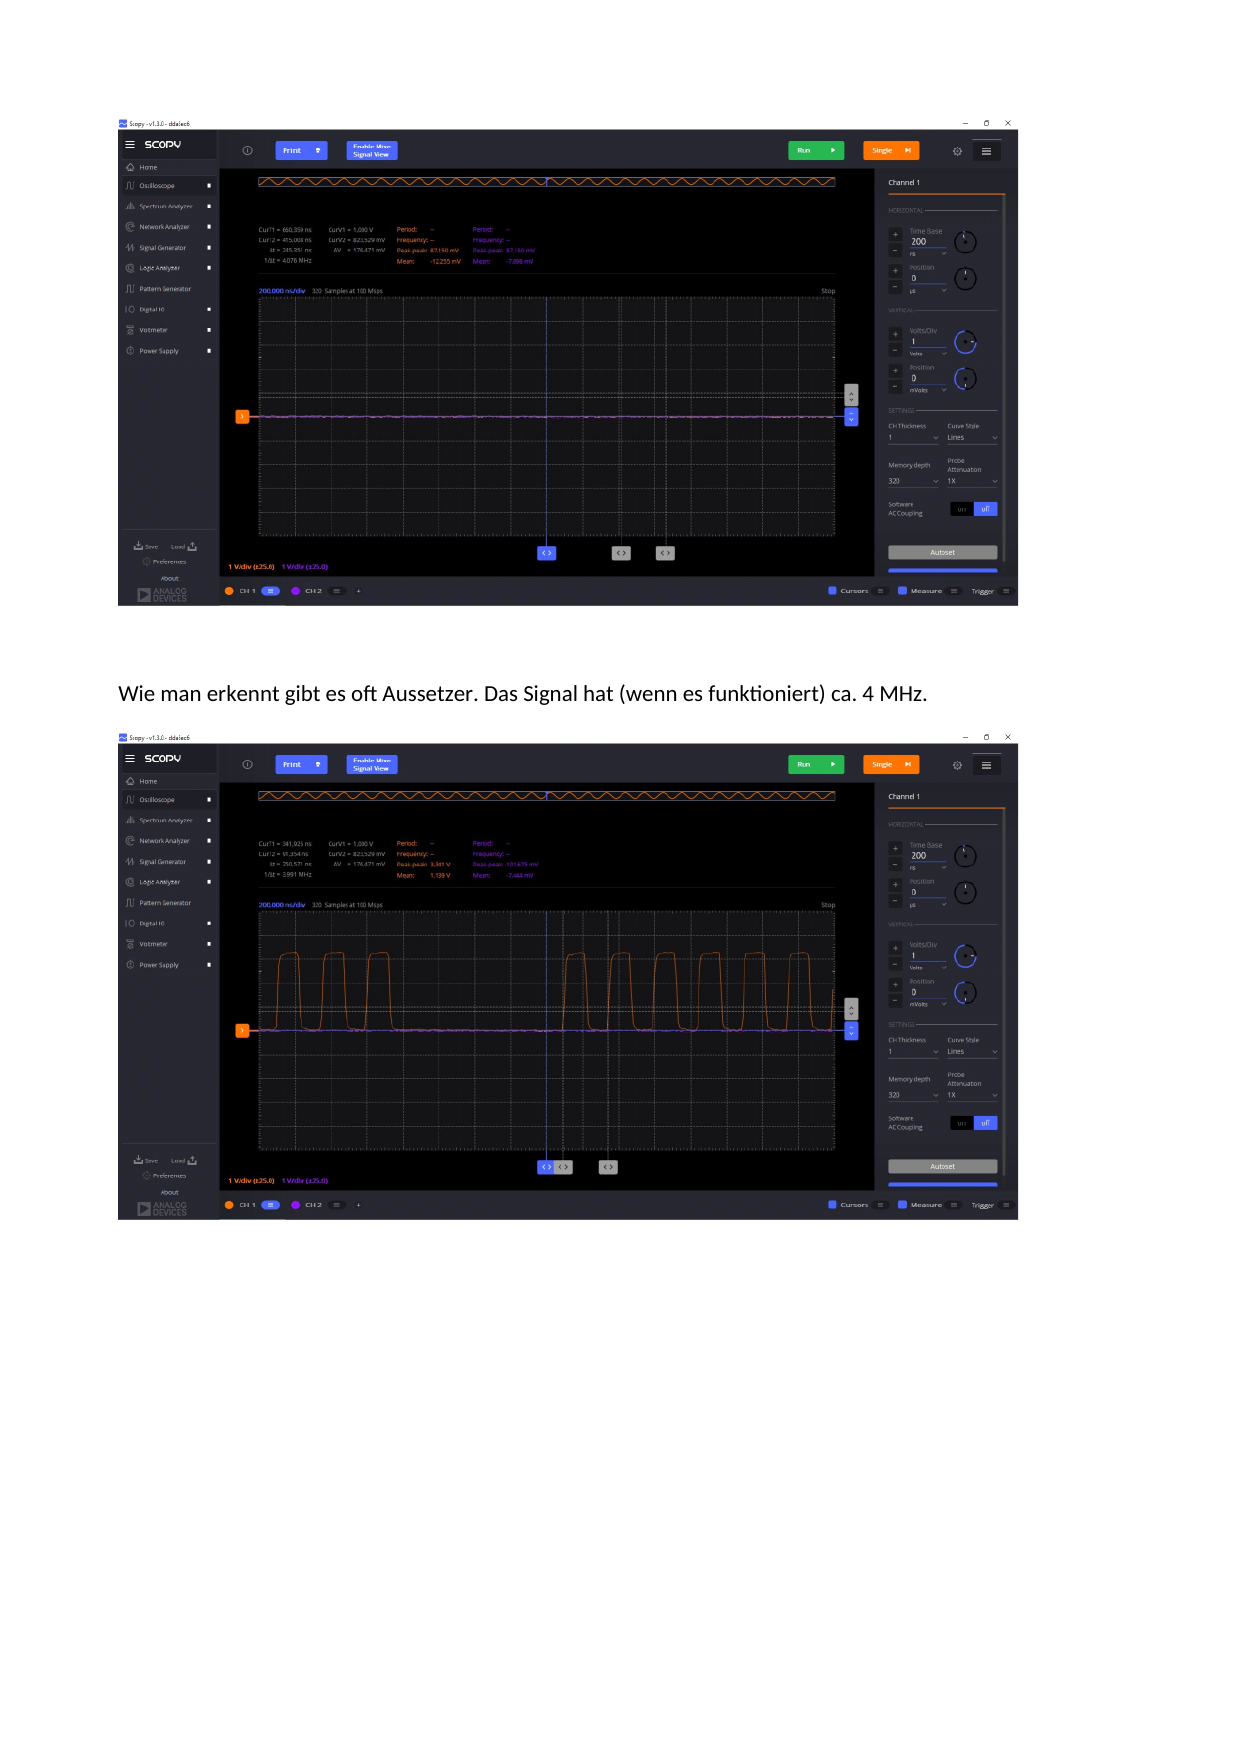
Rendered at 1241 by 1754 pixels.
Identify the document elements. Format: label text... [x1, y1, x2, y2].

text Wie man erkennt gibt es oft Aussetzer. Das Signal hat (wenn es funktioniert) ca. 4 MHz. [118, 679, 1122, 707]
